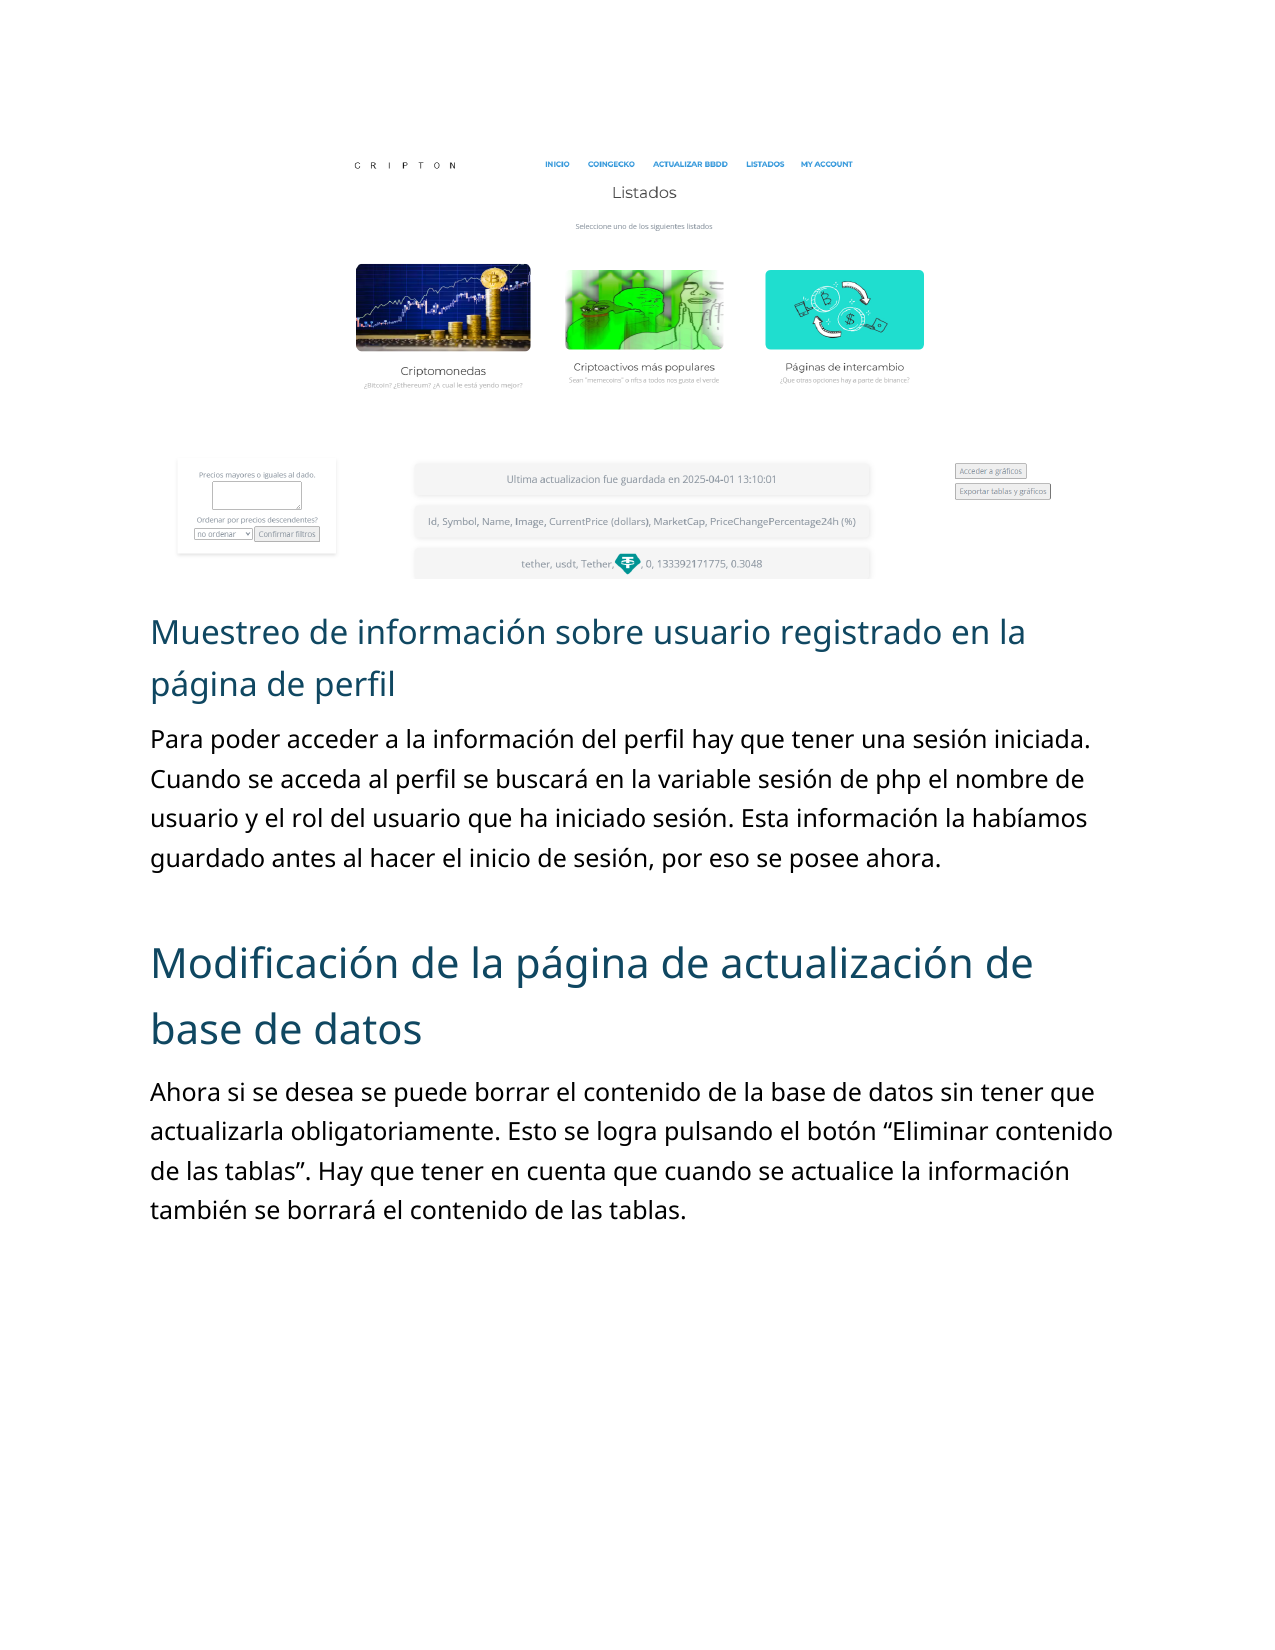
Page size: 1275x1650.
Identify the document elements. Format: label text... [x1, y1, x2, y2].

text Para poder acceder a la información del perfil hay que tener una sesión iniciada. Cuando se acceda al perfil se buscará en la variable sesión de php el nombre de usuario y el rol del usuario que ha iniciado sesión. Esta información la habíamos guardado antes al hacer el inicio de sesión, por eso se posee ahora. [150, 722, 1125, 874]
text Ahora si se desea se puede borrar el contenido de la base de datos sin tener que actualizarla obligatoriamente. Esto se logra pulsando el botón “Eliminar contenido de las tablas”. Hay que tener en cuenta que cuando se actualice la información también se borrará el contenido de las tablas. [150, 1074, 1125, 1227]
subtitle Muestreo de información sobre usuario registrado en la página de perfil [150, 608, 1125, 707]
subtitle Modificación de la página de actualización de base de datos [150, 934, 1125, 1057]
